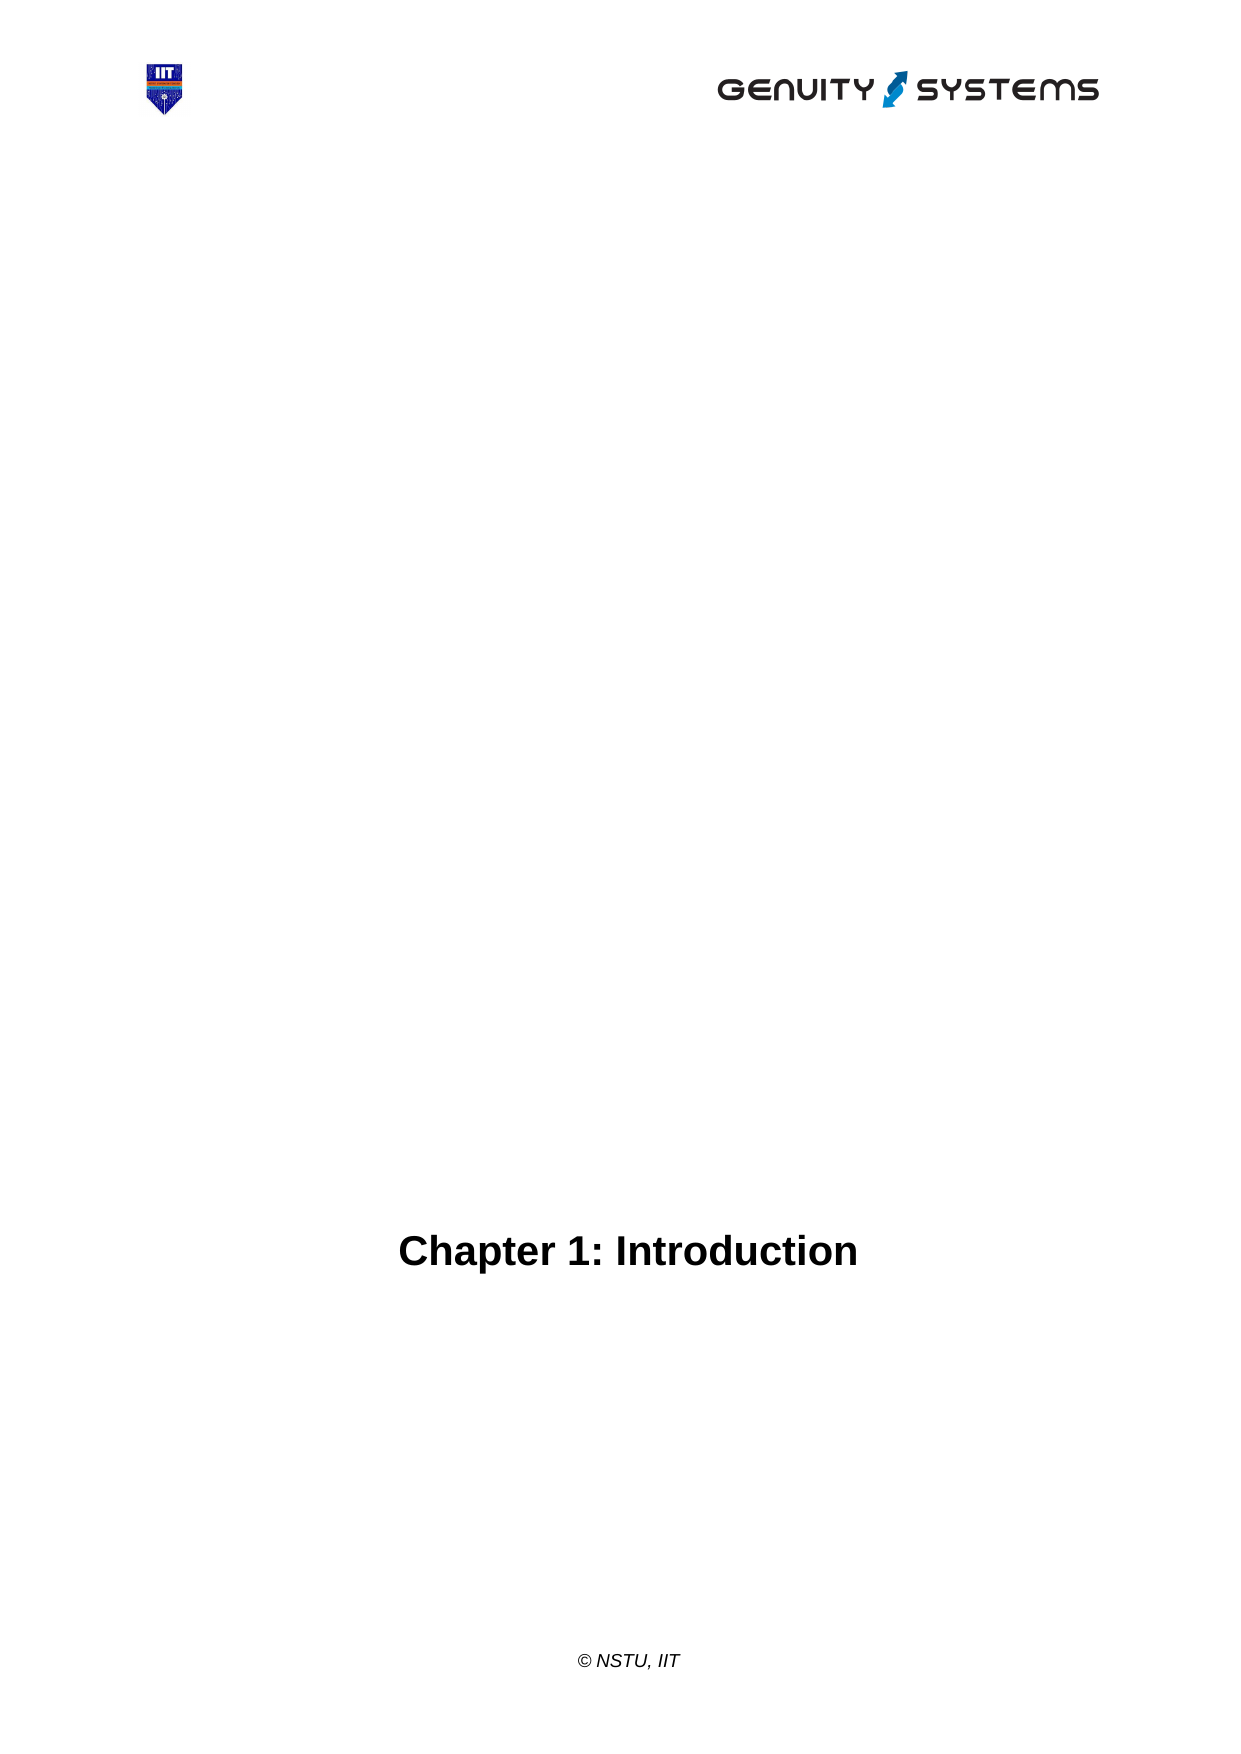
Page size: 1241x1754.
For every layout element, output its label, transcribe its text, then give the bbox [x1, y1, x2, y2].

picture [714, 70, 1101, 108]
subtitle Chapter 1: Introduction [103, 1227, 1153, 1274]
picture [137, 62, 192, 117]
